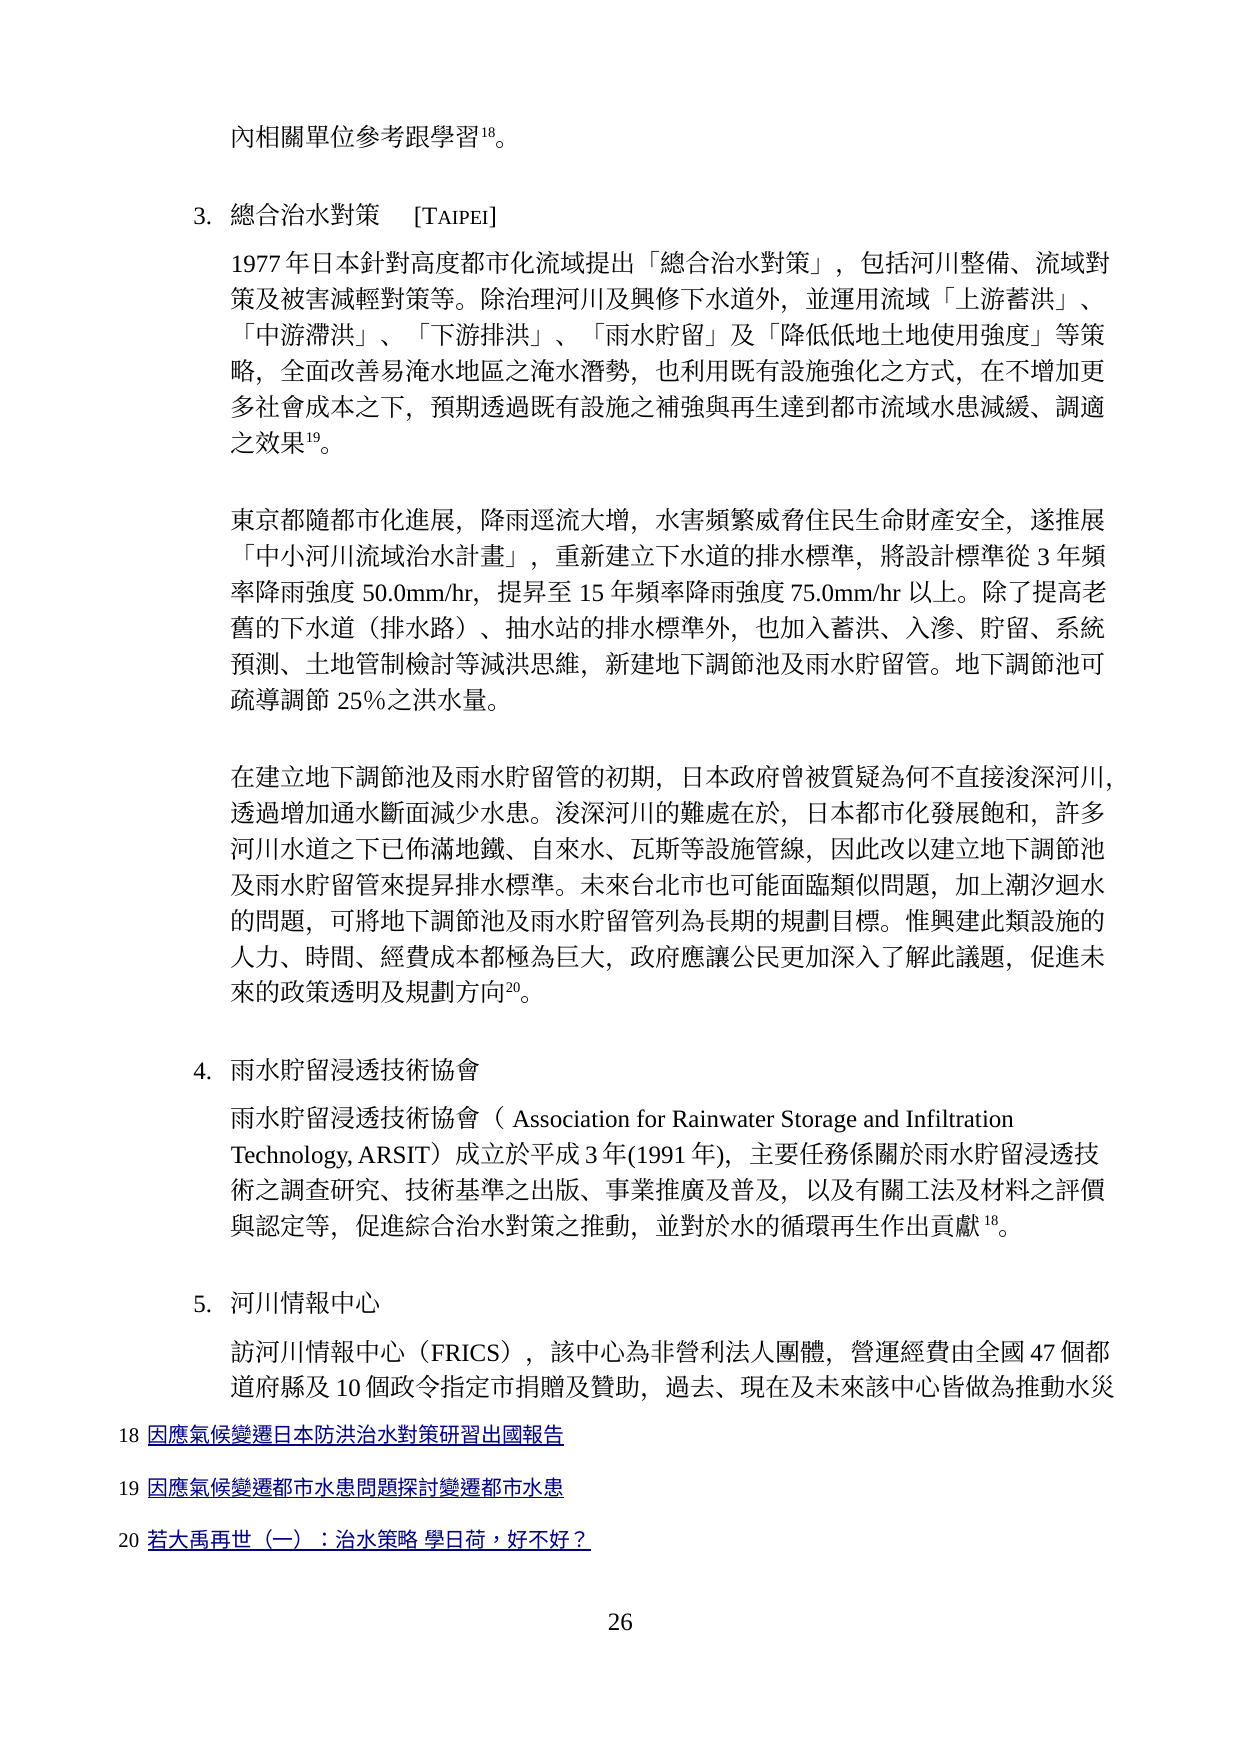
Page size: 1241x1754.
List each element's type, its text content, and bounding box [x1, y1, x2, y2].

list 河川情報中心 [193, 1284, 1122, 1320]
list 因應氣候變遷都市水患問題探討變遷都市水患 [118, 1473, 1122, 1525]
list 1977年日本針對高度都市化流域提出「總合治水對策」，包括河川整備、流域對策及被害減輕對策等。除治理河川及興修下水道外，並運用流域「上游蓄洪」、「中游滯洪」、「下游排洪」、「雨水貯留」及「降低低地土地使用強度」等策略，全面改善易淹水地區之淹水潛勢，也利用既有設施強化之方式，在不增加更多社會成本之下，預期透過既有設施之補強與再生達到都市流域水患減緩、調適之效果。 [193, 244, 1122, 488]
list 因應氣候變遷日本防洪治水對策研習出國報告 [118, 1420, 1122, 1473]
list 雨水貯留浸透技術協會 [193, 1050, 1122, 1086]
list 訪河川情報中心（FRICS），該中心為非營利法人團體，營運經費由全國47個都道府縣及10個政令指定市捐贈及贊助，過去、現在及未來該中心皆做為推動水災 [193, 1332, 1122, 1404]
list 由於全國地球溫暖化防止活動推進中心（JCCCA）的行動係以推廣教育為主，包括配合政府政策的宣傳與推廣活動、辦理相關演講與座談會等措施，結合各地區性的推進會(或稱推進中心)、社區團體、非政府組織（NGO）、學校社團、私人企業等，以各種具有特色與創意的方式，且可以從生活中確實執行的節能減碳行動，讓參與者能有興趣的可以從活動中學習各種知識，這種推動方法值得我們國內相關單位參考跟學習。 [193, 118, 1122, 183]
list 在建立地下調節池及雨水貯留管的初期，日本政府曾被質疑為何不直接浚深河川，透過增加通水斷面減少水患。浚深河川的難處在於，日本都市化發展飽和，許多河川水道之下已佈滿地鐵、自來水、瓦斯等設施管線，因此改以建立地下調節池及雨水貯留管來提昇排水標準。未來台北市也可能面臨類似問題，加上潮汐迴水的問題，可將地下調節池及雨水貯留管列為長期的規劃目標。惟興建此類設施的人力、時間、經費成本都極為巨大，政府應讓公民更加深入了解此議題，促進未來的政策透明及規劃方向。 [193, 757, 1122, 1038]
list 東京都隨都市化進展，降雨逕流大增，水害頻繁威脅住民生命財產安全，遂推展「中小河川流域治水計畫」，重新建立下水道的排水標準，將設計標準從 3 年頻率降雨強度 50.0mm/hr，提昇至 15 年頻率降雨強度75.0mm/hr 以上。除了提高老舊的下水道（排水路）、抽水站的排水標準外，也加入蓄洪、入滲、貯留、系統預測、土地管制檢討等減洪思維，新建地下調節池及雨水貯留管。地下調節池可疏導調節 25％之洪水量。 [193, 501, 1122, 745]
list 總合治水對策 [Taipei] [193, 195, 1122, 231]
list 若大禹再世（一）：治水策略 學日荷，好不好？ [118, 1525, 1122, 1578]
list 雨水貯留浸透技術協會（ Association for Rainwater Storage and Infiltration Technology, ARSIT）成立於平成3年(1991年)，主要任務係關於雨水貯留浸透技術之調查研究、技術基準之出版、事業推廣及普及，以及有關工法及材料之評價與認定等，促進綜合治水對策之推動，並對於水的循環再生作出貢獻18。 [193, 1099, 1122, 1271]
